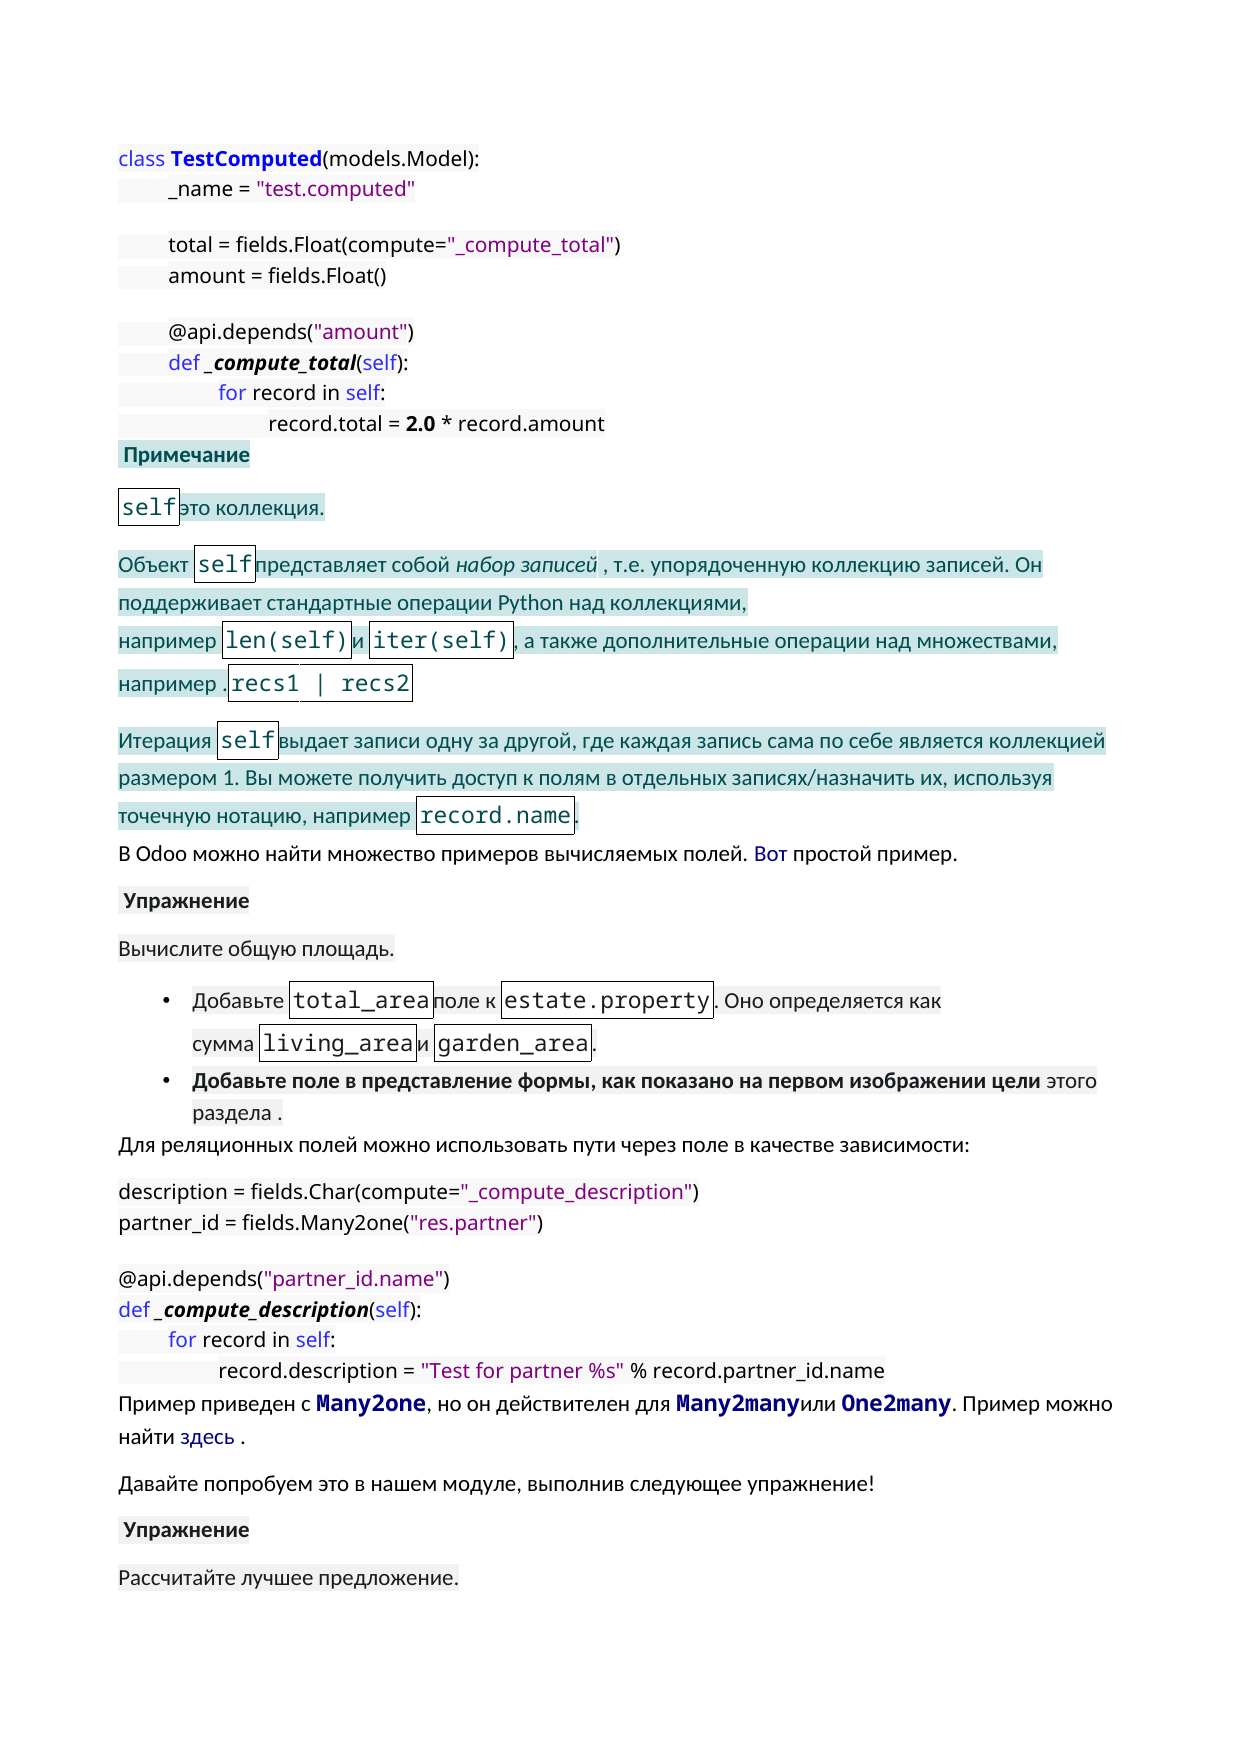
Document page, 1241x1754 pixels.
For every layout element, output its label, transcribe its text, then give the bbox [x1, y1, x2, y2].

text for record in self: [118, 378, 1122, 407]
text Вычислите общую площадь. [118, 934, 1122, 962]
text def _compute_description(self): [118, 1295, 1122, 1323]
text это коллекция. [180, 487, 1122, 525]
text record.total = 2.0 * record.amount [118, 409, 1122, 437]
text amount = fields.Float() [118, 261, 1122, 289]
text В Odoo можно найти множество примеров вычисляемых полей. Вот простой пример. [118, 839, 1122, 867]
text @api.depends("amount") [118, 317, 1122, 346]
text partner_id = fields.Many2one("res.partner") [118, 1208, 1122, 1236]
text self [119, 489, 179, 525]
text Упражнение [118, 1516, 1122, 1544]
text Объект selfпредставляет собой набор записей , т.е. упорядоченную коллекцию записей. Он поддерживает стандартные операции Python над коллекциями, например len(self)и iter(self), а также дополнительные операции над множествами, например .recs1 | recs2 [118, 545, 1122, 701]
list Добавьте поле в представление формы, как показано на первом изображении цели этого раздела . [162, 1066, 1122, 1126]
text total = fields.Float(compute="_compute_total") [118, 230, 1122, 259]
text Рассчитайте лучшее предложение. [118, 1563, 1122, 1591]
text class TestComputed(models.Model): [118, 144, 1122, 172]
text for record in self: [118, 1325, 1122, 1354]
text def _compute_total(self): [118, 348, 1122, 376]
text Итерация selfвыдает записи одну за другой, где каждая запись сама по себе является коллекцией размером 1. Вы можете получить доступ к полям в отдельных записях/назначить их, используя точечную нотацию, например record.name. [118, 721, 1122, 834]
text Упражнение [118, 886, 1122, 914]
list Добавьте total_areaполе к estate.property. Оно определяется как сумма living_areaи garden_area. [162, 981, 1122, 1061]
text record.description = "Test for partner %s" % record.partner_id.name [118, 1356, 1122, 1384]
text Примечание [118, 440, 1122, 468]
text Для реляционных полей можно использовать пути через поле в качестве зависимости: [118, 1131, 1122, 1159]
text description = fields.Char(compute="_compute_description") [118, 1177, 1122, 1206]
text Давайте попробуем это в нашем модуле, выполнив следующее упражнение! [118, 1469, 1122, 1497]
text Пример приведен с Many2one, но он действителен для Many2manyили One2many. Пример можно найти здесь . [118, 1387, 1122, 1450]
text @api.depends("partner_id.name") [118, 1264, 1122, 1293]
text _name = "test.computed" [118, 174, 1122, 203]
